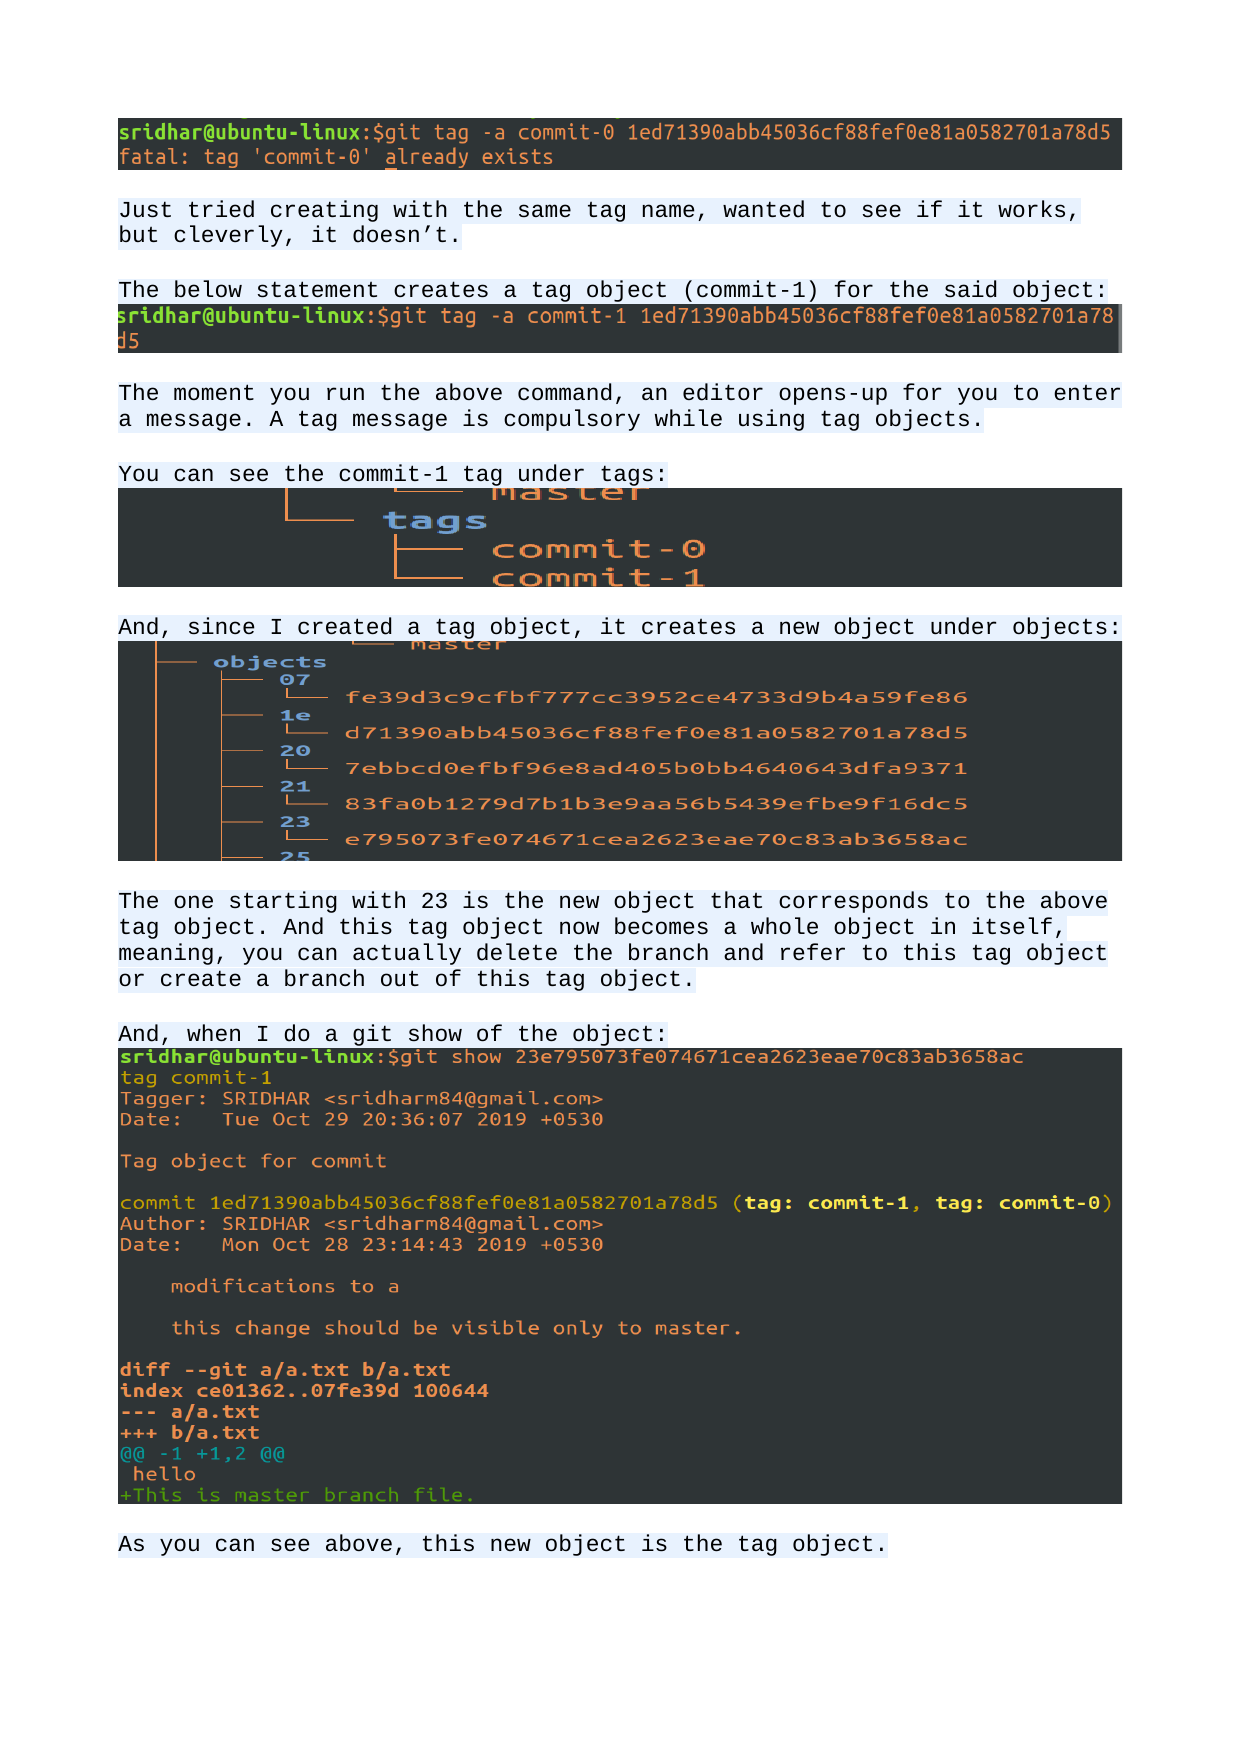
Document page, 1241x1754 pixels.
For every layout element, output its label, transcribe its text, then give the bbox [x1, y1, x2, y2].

picture [118, 304, 1123, 353]
text Just tried creating with the same tag name, wanted to see if it works, but cleverly, it doesn’t. [118, 198, 1122, 250]
text And, when I do a git show of the object: [118, 1022, 1122, 1048]
text The one starting with 23 is the new object that corresponds to the above tag object. And this tag object now becomes a whole object in itself, meaning, you can actually delete the branch and refer to this tag object or create a branch out of this tag object. [118, 889, 1122, 993]
picture [118, 488, 1123, 587]
picture [118, 1048, 1123, 1504]
text The moment you run the above command, an editor opens-up for you to enter a message. A tag message is compulsory while using tag objects. [118, 382, 1122, 433]
picture [118, 641, 1123, 861]
text The below statement creates a tag object (commit-1) for the said object: [118, 278, 1122, 304]
picture [118, 118, 1123, 170]
text You can see the commit-1 tag under tags: [118, 462, 1122, 488]
text As you can see above, this new object is the tag object. [118, 1532, 1122, 1558]
text And, since I created a tag object, it creates a new object under objects: [118, 615, 1122, 641]
